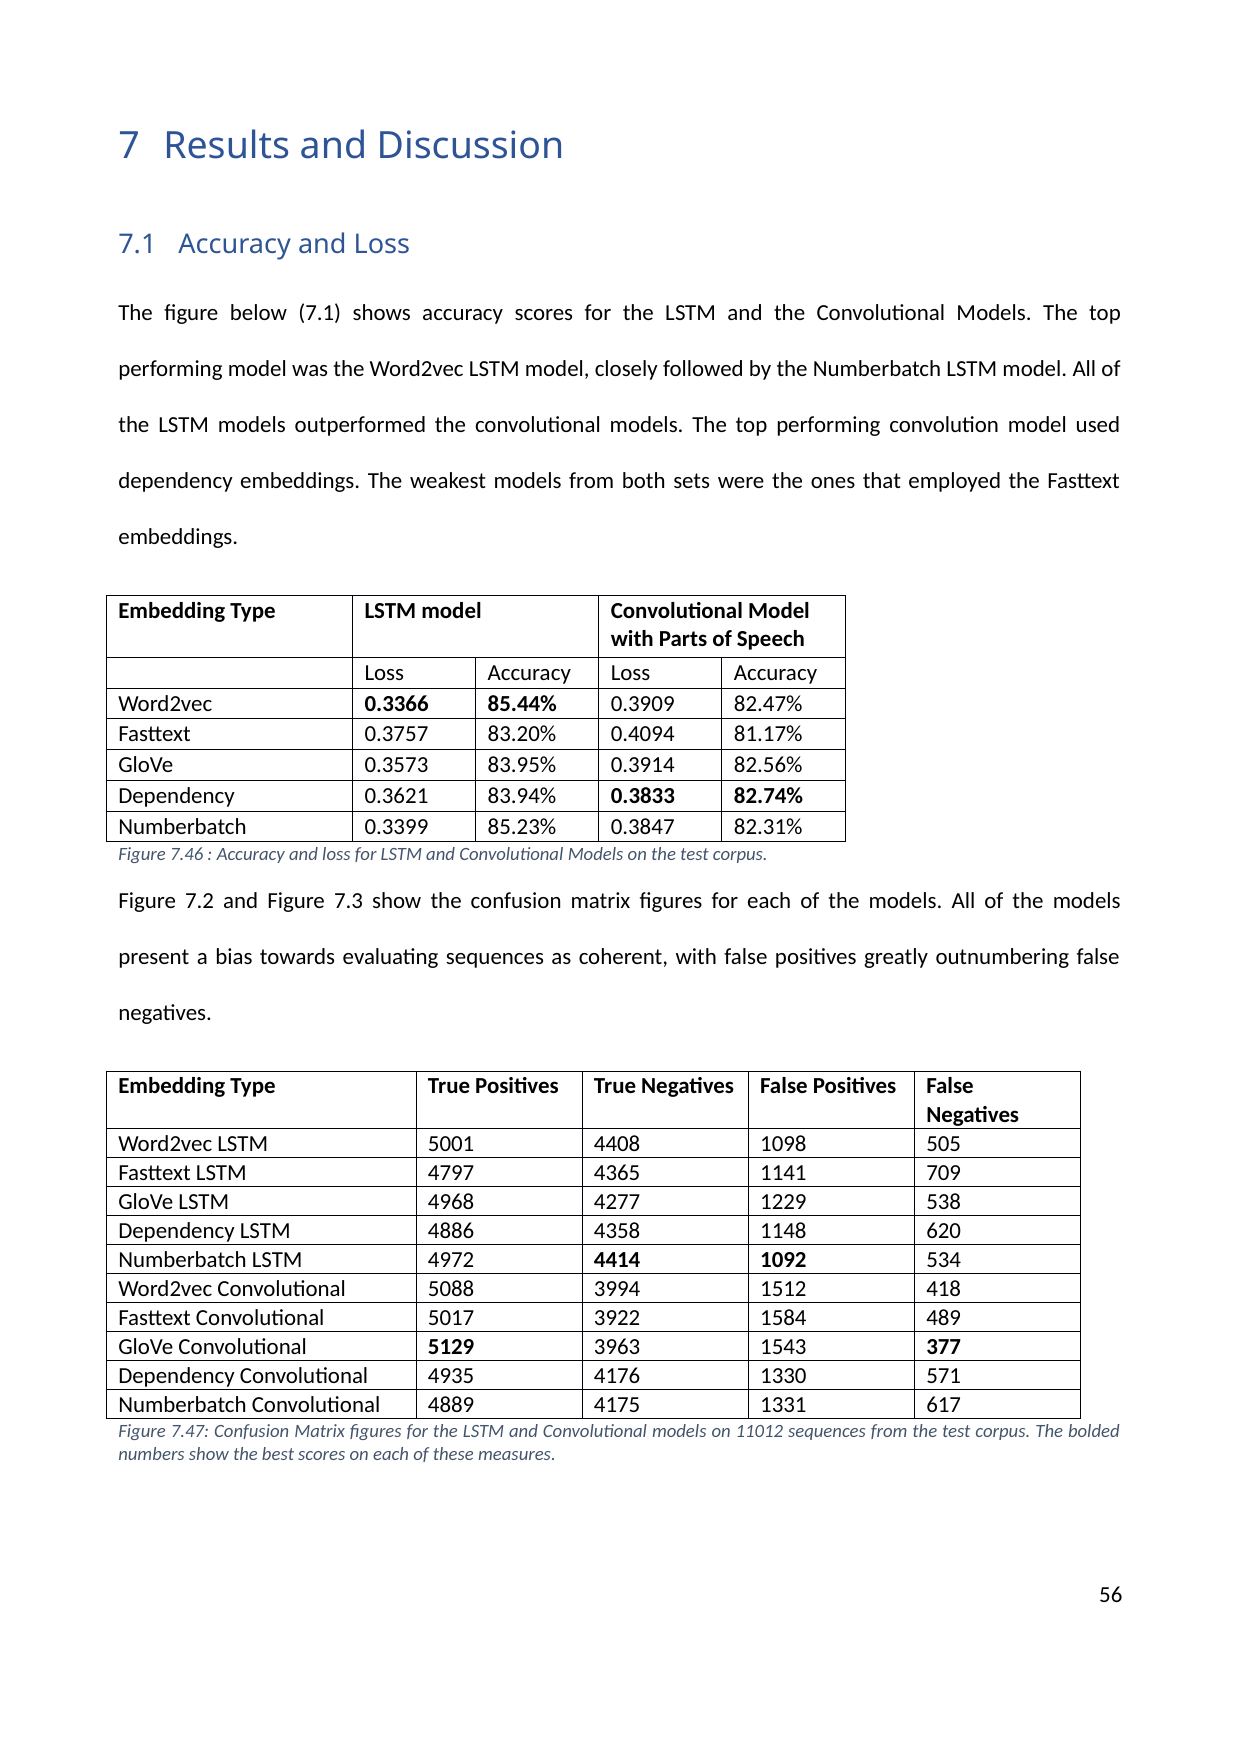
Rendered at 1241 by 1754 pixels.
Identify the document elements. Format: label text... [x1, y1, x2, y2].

table_header Embedding Type [107, 596, 352, 657]
table_header True Negatives [583, 1072, 748, 1128]
table_cell 3963 [583, 1332, 748, 1360]
table_cell GloVe LSTM [107, 1187, 416, 1215]
table_cell 4365 [583, 1158, 748, 1186]
table_cell 0.3399 [353, 812, 475, 841]
table_header Embedding Type [107, 1072, 416, 1128]
table_cell 4968 [417, 1187, 582, 1215]
table_header False Positives [749, 1072, 914, 1128]
table_cell 4935 [417, 1361, 582, 1389]
table_cell Word2vec LSTM [107, 1129, 416, 1157]
table_cell Accuracy [722, 658, 845, 688]
table_cell 1512 [749, 1274, 914, 1302]
table_cell 4972 [417, 1245, 582, 1273]
table_cell 1584 [749, 1303, 914, 1331]
table_cell Accuracy [476, 658, 598, 688]
text Figure 7.47: Confusion Matrix figures for the LSTM and Convolutional models on 11012 sequences from the test corpus. The bolded numbers show the best scores on each of these measures. [118, 1419, 1122, 1465]
table_cell 489 [915, 1303, 1080, 1331]
table_cell GloVe Convolutional [107, 1332, 416, 1360]
table_cell 1141 [749, 1158, 914, 1186]
table_cell Numberbatch LSTM [107, 1245, 416, 1273]
table_cell 505 [915, 1129, 1080, 1157]
table_cell 0.4094 [599, 719, 721, 749]
table_cell Word2vec Convolutional [107, 1274, 416, 1302]
table_cell 5017 [417, 1303, 582, 1331]
table_cell 83.95% [476, 750, 598, 780]
table_cell 0.3573 [353, 750, 475, 780]
table_cell 0.3757 [353, 719, 475, 749]
table_cell Numberbatch [107, 812, 352, 841]
table_cell Dependency Convolutional [107, 1361, 416, 1389]
table_cell 5129 [417, 1332, 582, 1360]
table_cell 3994 [583, 1274, 748, 1302]
table_cell 534 [915, 1245, 1080, 1273]
table_cell 709 [915, 1158, 1080, 1186]
table_cell 4889 [417, 1390, 582, 1418]
table_cell 4408 [583, 1129, 748, 1157]
table_cell 0.3366 [353, 689, 475, 718]
table_cell 81.17% [722, 719, 845, 749]
table_cell Loss [353, 658, 475, 688]
table_cell 85.44% [476, 689, 598, 718]
table_cell 1330 [749, 1361, 914, 1389]
table_cell 85.23% [476, 812, 598, 841]
table_cell Dependency [107, 781, 352, 811]
table_cell Dependency LSTM [107, 1216, 416, 1244]
table_cell 538 [915, 1187, 1080, 1215]
table_cell 4358 [583, 1216, 748, 1244]
text Figure 7.2 and Figure 7.3 show the confusion matrix figures for each of the models. All of the models present a bias towards evaluating sequences as coherent, with false positives greatly outnumbering false negatives. [118, 886, 1122, 1026]
table_cell 83.20% [476, 719, 598, 749]
table_cell Fasttext [107, 719, 352, 749]
table_cell 0.3833 [599, 781, 721, 811]
table_cell 571 [915, 1361, 1080, 1389]
table_cell 1543 [749, 1332, 914, 1360]
table_cell 1092 [749, 1245, 914, 1273]
table_cell GloVe [107, 750, 352, 780]
table_cell 617 [915, 1390, 1080, 1418]
table_cell 83.94% [476, 781, 598, 811]
table_cell 620 [915, 1216, 1080, 1244]
subtitle Results and Discussion [118, 118, 1122, 169]
table_cell 4886 [417, 1216, 582, 1244]
table_cell Fasttext LSTM [107, 1158, 416, 1186]
table_cell 4176 [583, 1361, 748, 1389]
table_cell 1148 [749, 1216, 914, 1244]
table_header LSTM model [353, 596, 598, 657]
table_cell 82.74% [722, 781, 845, 811]
table_cell Word2vec [107, 689, 352, 718]
table_cell [107, 658, 352, 688]
table_cell 0.3909 [599, 689, 721, 718]
table_cell 1098 [749, 1129, 914, 1157]
table_cell Fasttext Convolutional [107, 1303, 416, 1331]
table_header Convolutional Model with Parts of Speech [599, 596, 845, 657]
table_cell 0.3914 [599, 750, 721, 780]
table_cell 82.47% [722, 689, 845, 718]
table_cell 1331 [749, 1390, 914, 1418]
subtitle Accuracy and Loss [118, 224, 1122, 261]
table_cell 1229 [749, 1187, 914, 1215]
table_cell 3922 [583, 1303, 748, 1331]
text Figure 7.46 : Accuracy and loss for LSTM and Convolutional Models on the test corpus. [118, 842, 1122, 865]
table_cell 418 [915, 1274, 1080, 1302]
table_cell 5001 [417, 1129, 582, 1157]
table_cell 4797 [417, 1158, 582, 1186]
table_cell 4277 [583, 1187, 748, 1215]
table_cell 5088 [417, 1274, 582, 1302]
table_header True Positives [417, 1072, 582, 1128]
table_cell 0.3621 [353, 781, 475, 811]
table_cell Loss [599, 658, 721, 688]
table_header False Negatives [915, 1072, 1080, 1128]
table_cell Numberbatch Convolutional [107, 1390, 416, 1418]
table_cell 0.3847 [599, 812, 721, 841]
table_cell 4414 [583, 1245, 748, 1273]
text The figure below (7.1) shows accuracy scores for the LSTM and the Convolutional Models. The top performing model was the Word2vec LSTM model, closely followed by the Numberbatch LSTM model. All of the LSTM models outperformed the convolutional models. The top performing convolution model used dependency embeddings. The weakest models from both sets were the ones that employed the Fasttext embeddings. [118, 298, 1122, 550]
table_cell 377 [915, 1332, 1080, 1360]
table_cell 82.56% [722, 750, 845, 780]
table_cell 4175 [583, 1390, 748, 1418]
table_cell 82.31% [722, 812, 845, 841]
